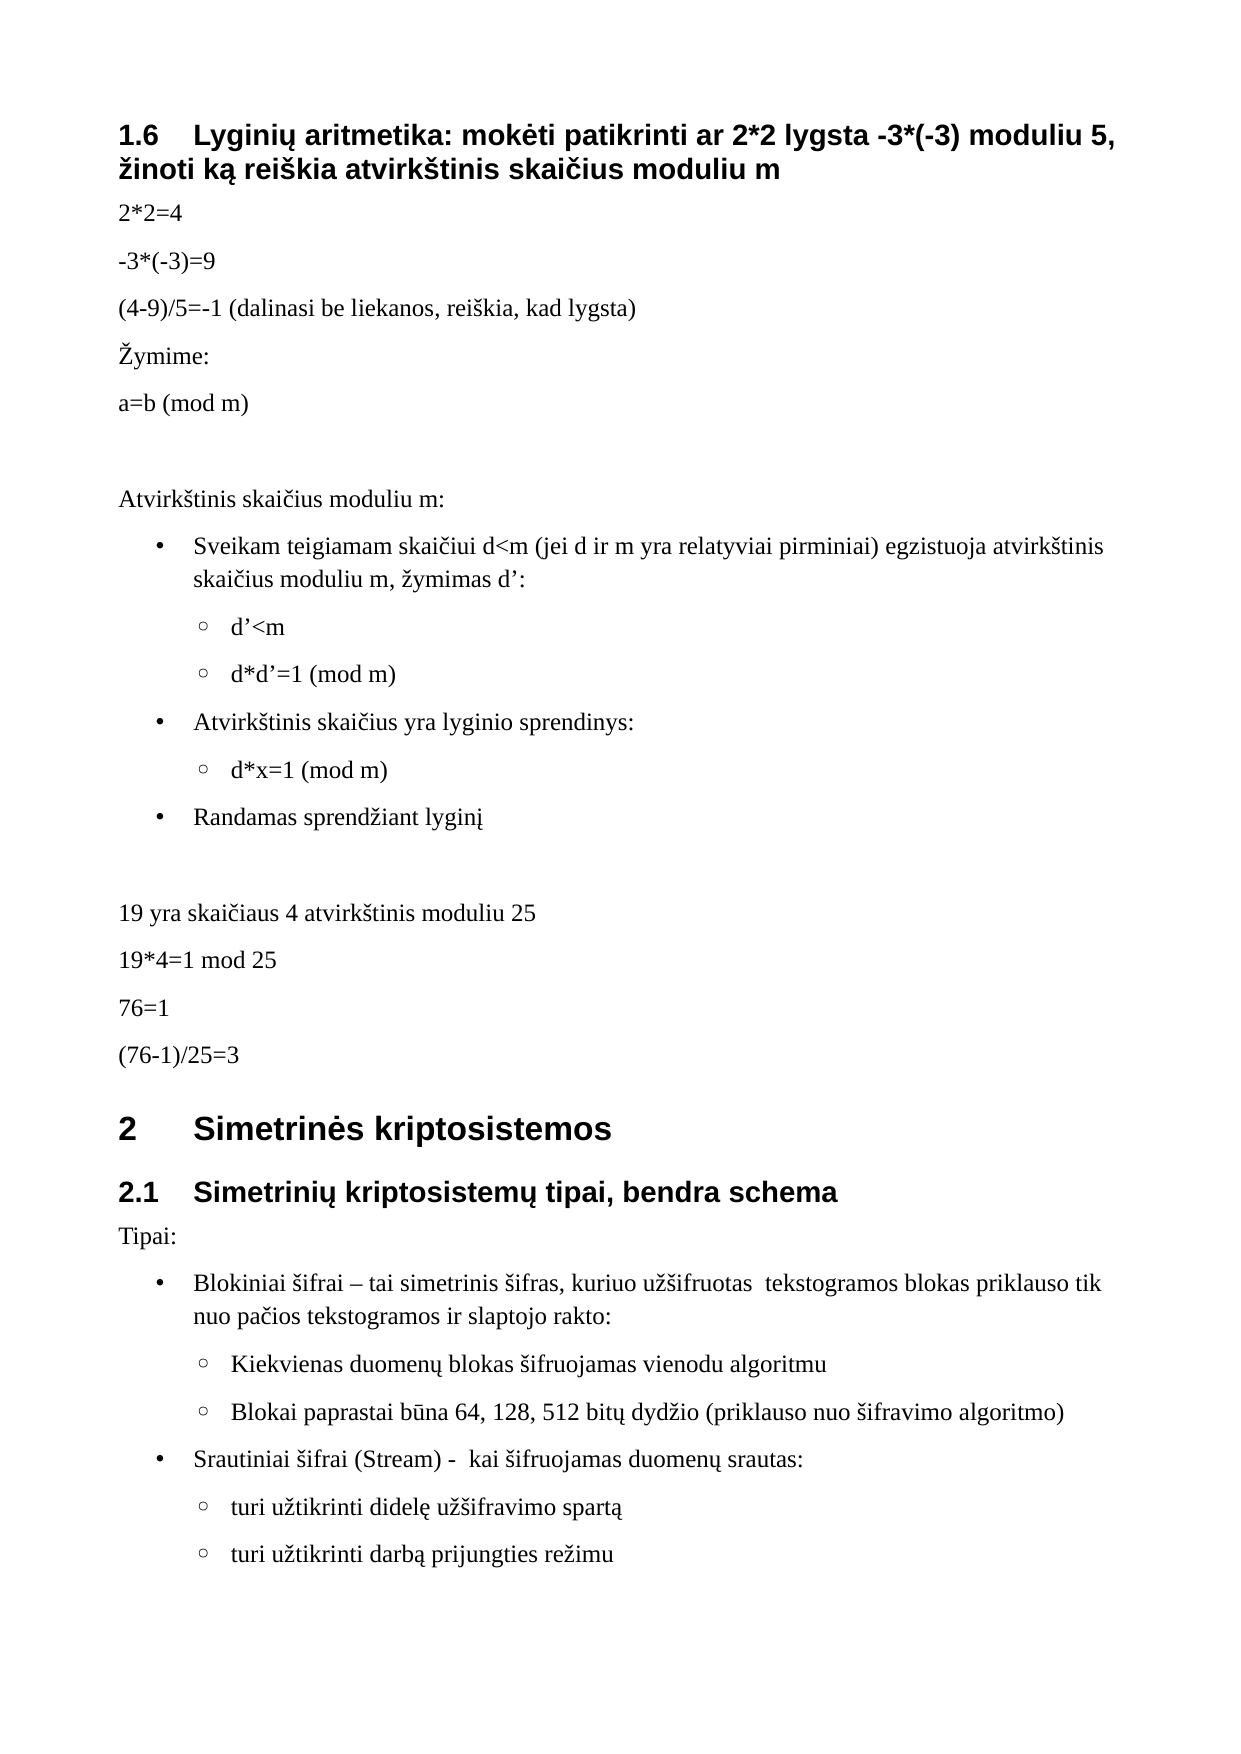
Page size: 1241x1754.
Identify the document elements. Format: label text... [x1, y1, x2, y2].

text 19*4=1 mod 25 [118, 945, 1122, 974]
list d*x=1 (mod m) [193, 755, 1122, 783]
text -3*(-3)=9 [118, 246, 1122, 274]
text (4-9)/5=-1 (dalinasi be liekanos, reiškia, kad lygsta) [118, 293, 1122, 322]
text a=b (mod m) [118, 388, 1122, 417]
text (76-1)/25=3 [118, 1040, 1122, 1069]
text Atvirkštinis skaičius moduliu m: [118, 484, 1122, 512]
text 76=1 [118, 993, 1122, 1022]
list d*d’=1 (mod m) [193, 659, 1122, 688]
list Blokai paprastai būna 64, 128, 512 bitų dydžio (priklauso nuo šifravimo algoritmo) [193, 1397, 1122, 1425]
text 19 yra skaičiaus 4 atvirkštinis moduliu 25 [118, 898, 1122, 926]
list Atvirkštinis skaičius yra lyginio sprendinys: [156, 707, 1122, 736]
list Randamas sprendžiant lyginį [156, 802, 1122, 831]
subtitle Simetrinių kriptosistemų tipai, bendra schema [118, 1174, 1122, 1208]
list Srautiniai šifrai (Stream) - kai šifruojamas duomenų srautas: [156, 1444, 1122, 1473]
text Tipai: [118, 1221, 1122, 1249]
list Blokiniai šifrai – tai simetrinis šifras, kuriuo užšifruotas tekstogramos blokas priklauso tik nuo pačios tekstogramos ir slaptojo rakto: [156, 1268, 1122, 1330]
list Sveikam teigiamam skaičiui d<m (jei d ir m yra relatyviai pirminiai) egzistuoja atvirkštinis skaičius moduliu m, žymimas d’: [156, 531, 1122, 593]
text Žymime: [118, 341, 1122, 370]
list turi užtikrinti didelę užšifravimo spartą [193, 1492, 1122, 1521]
subtitle Lyginių aritmetika: mokėti patikrinti ar 2*2 lygsta -3*(-3) moduliu 5, žinoti ką reiškia atvirkštinis skaičius moduliu m [118, 118, 1122, 186]
text 2*2=4 [118, 198, 1122, 227]
subtitle Simetrinės kriptosistemos [118, 1109, 1122, 1147]
list Kiekvienas duomenų blokas šifruojamas vienodu algoritmu [193, 1349, 1122, 1378]
list d’<m [193, 612, 1122, 641]
list turi užtikrinti darbą prijungties režimu [193, 1539, 1122, 1568]
